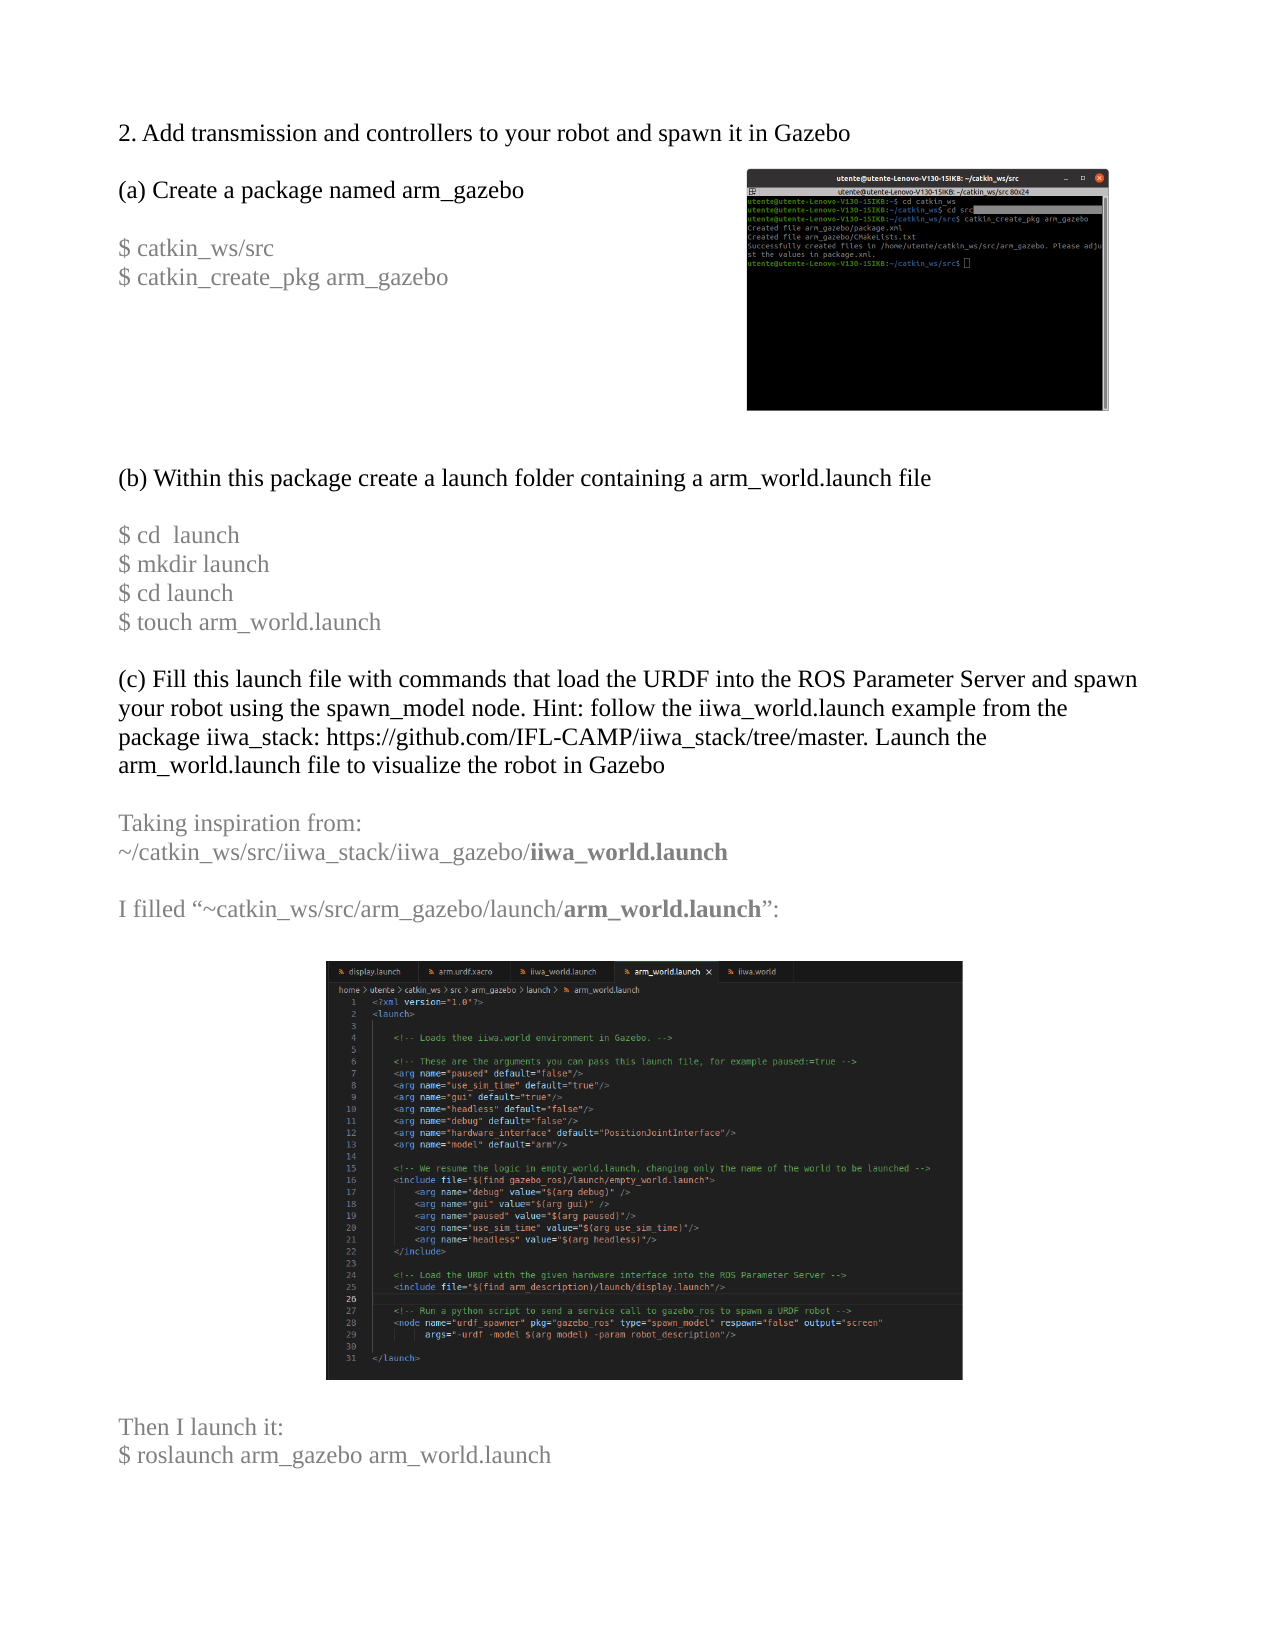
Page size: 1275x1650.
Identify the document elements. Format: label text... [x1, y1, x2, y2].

picture [742, 166, 1113, 415]
text I filled “~catkin_ws/src/arm_gazebo/launch/arm_world.launch”: [118, 894, 1157, 923]
text $ catkin_ws/src [118, 233, 742, 262]
text Then I launch it: [118, 1412, 1157, 1441]
text 2. Add transmission and controllers to your robot and spawn it in Gazebo [118, 118, 1157, 147]
text [1113, 176, 1157, 204]
text $ cd launch [118, 578, 1157, 607]
picture [326, 961, 414, 1380]
text $ cd launch [118, 521, 1157, 549]
text package iiwa_stack: https://github.com/IFL-CAMP/iiwa_stack/tree/master. Launch the [118, 722, 1157, 751]
text (b) Within this package create a launch folder containing a arm_world.launch file [118, 463, 1157, 492]
text $ touch arm_world.launch [118, 607, 1157, 636]
text $ mkdir launch [118, 549, 1157, 578]
text Taking inspiration from: [118, 808, 1157, 837]
text (a) Create a package named arm_gazebo [118, 176, 742, 204]
text your robot using the spawn_model node. Hint: follow the iiwa_world.launch example from the [118, 693, 1157, 722]
text arm_world.launch file to visualize the robot in Gazebo [118, 751, 1157, 779]
text $ catkin_create_pkg arm_gazebo [118, 262, 742, 291]
text ~/catkin_ws/src/iiwa_stack/iiwa_gazebo/iiwa_world.launch [118, 837, 1157, 866]
text $ roslaunch arm_gazebo arm_world.launch [118, 1441, 1157, 1469]
text (c) Fill this launch file with commands that load the URDF into the ROS Parameter Server and spawn [118, 664, 1157, 693]
text [1113, 233, 1157, 262]
text [1113, 262, 1157, 291]
